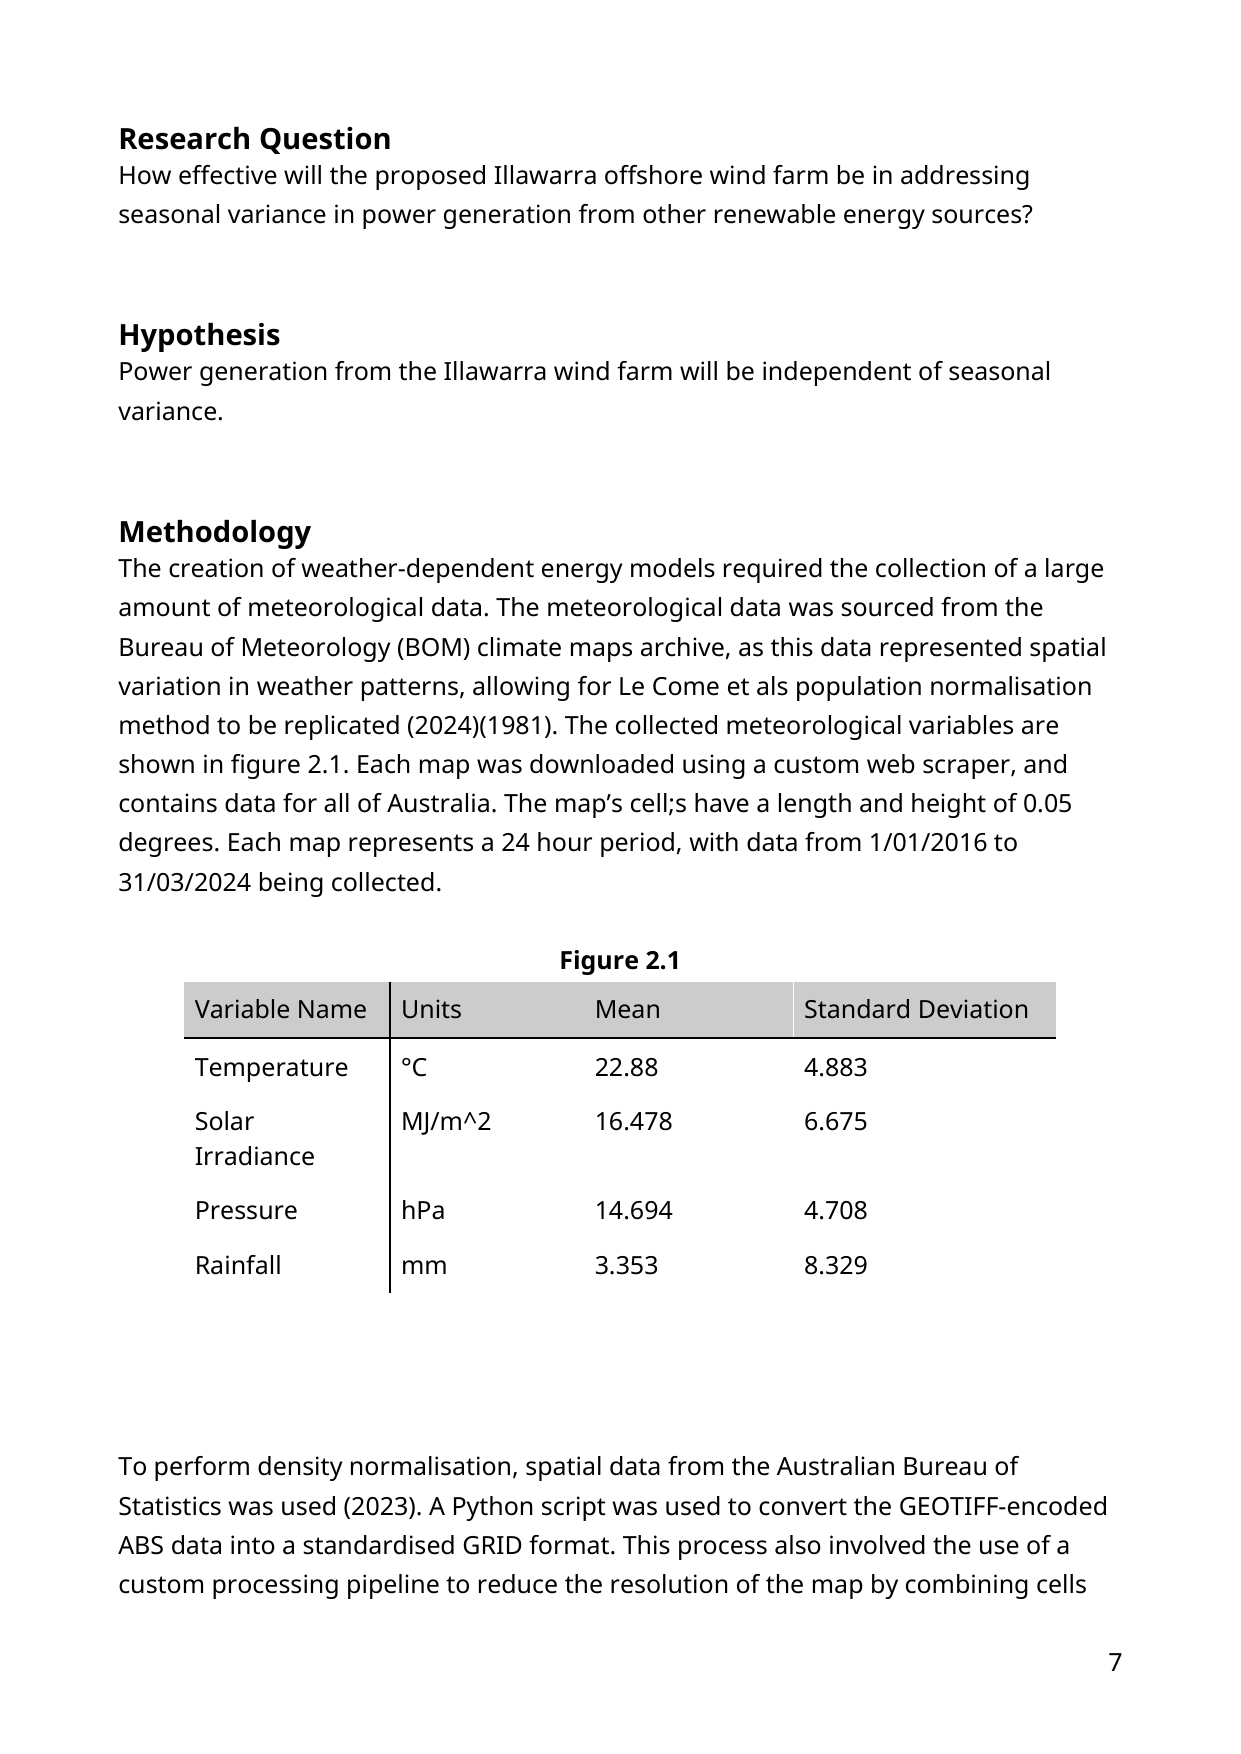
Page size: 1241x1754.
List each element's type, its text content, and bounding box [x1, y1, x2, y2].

text How effective will the proposed Illawarra offshore wind farm be in addressing seasonal variance in power generation from other renewable energy sources? [118, 158, 1122, 231]
table_cell 6.675 [794, 1094, 1056, 1183]
table_cell Rainfall [184, 1238, 389, 1292]
text Power generation from the Illawarra wind farm will be independent of seasonal variance. [118, 354, 1122, 427]
subtitle Methodology [118, 511, 1122, 551]
table_cell 3.353 [584, 1238, 793, 1292]
subtitle Research Question [118, 118, 1122, 158]
table_cell °C [391, 1039, 584, 1094]
table_cell Temperature [184, 1039, 389, 1094]
table_cell 4.883 [794, 1039, 1056, 1094]
table_header Units [391, 982, 584, 1037]
table_cell 4.708 [794, 1183, 1056, 1237]
table_header Variable Name [184, 982, 389, 1037]
subtitle Hypothesis [118, 314, 1122, 354]
text The creation of weather-dependent energy models required the collection of a large amount of meteorological data. The meteorological data was sourced from the Bureau of Meteorology (BOM) climate maps archive, as this data represented spatial variation in weather patterns, allowing for Le Come et als population normalisation method to be replicated (2024)(1981). The collected meteorological variables are shown in figure 2.1. Each map was downloaded using a custom web scraper, and contains data for all of Australia. The map’s cell;s have a length and height of 0.05 degrees. Each map represents a 24 hour period, with data from 1/01/2016 to 31/03/2024 being collected. [118, 551, 1122, 898]
table_cell MJ/m^2 [391, 1094, 584, 1183]
table_cell 22.88 [584, 1039, 793, 1094]
table_cell Pressure [184, 1183, 389, 1237]
text To perform density normalisation, spatial data from the Australian Bureau of Statistics was used (2023). A Python script was used to convert the GEOTIFF-encoded ABS data into a standardised GRID format. This process also involved the use of a custom processing pipeline to reduce the resolution of the map by combining cells [118, 1449, 1122, 1601]
table_cell 8.329 [794, 1238, 1056, 1292]
table_cell mm [391, 1238, 584, 1292]
table_cell Solar Irradiance [184, 1094, 389, 1183]
table_cell hPa [391, 1183, 584, 1237]
table_cell 14.694 [584, 1183, 793, 1237]
table_cell 16.478 [584, 1094, 793, 1183]
text Figure 2.1 [118, 943, 1122, 977]
table_header Mean [584, 982, 793, 1037]
table_header Standard Deviation [794, 982, 1056, 1037]
